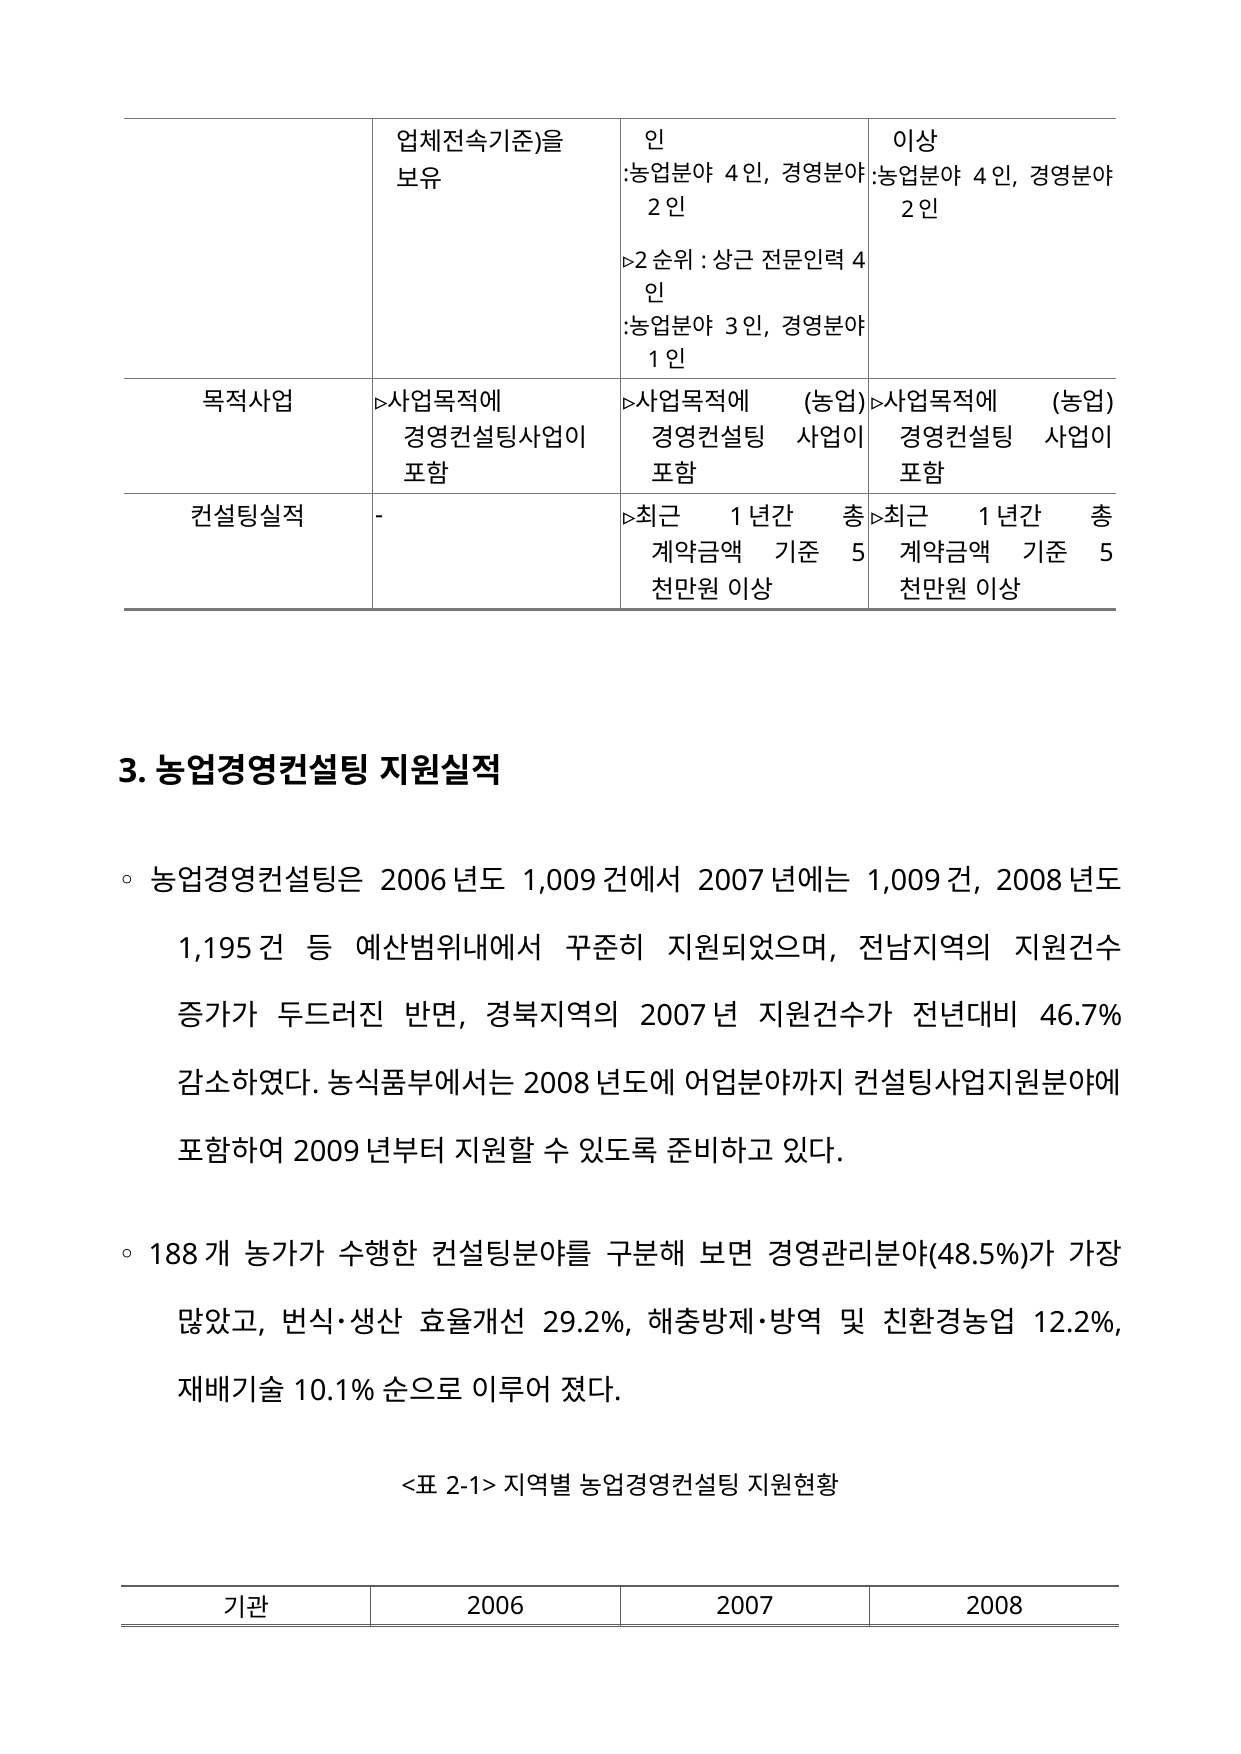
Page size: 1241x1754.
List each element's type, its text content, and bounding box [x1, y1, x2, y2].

table_cell ▹최근 1년간 총 계약금액 기준 5천만원 이상 [869, 494, 1116, 608]
table_header 2007 [621, 1587, 869, 1624]
table_cell ▹최근 1년간 총 계약금액 기준 5천만원 이상 [621, 494, 868, 608]
text 3. 농업경영컨설팅 지원실적 [118, 743, 1122, 792]
text ◦ 188개 농가가 수행한 컨설팅분야를 구분해 보면 경영관리분야(48.5%)가 가장 많았고, 번식･생산 효율개선 29.2%, 해충방제･방역 및 친환경농업 12.2%, 재배기술 10.1% 순으로 이루어 졌다. [118, 1231, 1122, 1409]
table_cell 인 :농업분야 4인, 경영분야 2인 ▹2순위 : 상근 전문인력 4인 :농업분야 3인, 경영분야 1인 [621, 119, 868, 378]
table_cell ▹사업목적에 (농업)경영컨설팅 사업이 포함 [869, 379, 1116, 493]
table_header 기관 [121, 1587, 370, 1624]
text <표 2-1> 지역별 농업경영컨설팅 지원현황 [118, 1465, 1122, 1502]
table_cell ▹사업목적에 (농업)경영컨설팅 사업이 포함 [621, 379, 868, 493]
table_cell 목적사업 [124, 379, 372, 493]
table_header 2006 [371, 1587, 620, 1624]
table_cell 업체전속기준)을 보유 [373, 119, 620, 378]
table_cell 이상 :농업분야 4인, 경영분야 2인 [869, 119, 1116, 378]
table_cell 컨설팅실적 [124, 494, 372, 608]
table_cell - [373, 494, 620, 608]
table_header 2008 [870, 1587, 1119, 1624]
table_cell [124, 119, 372, 378]
table_cell ▹사업목적에 경영컨설팅사업이 포함 [373, 379, 620, 493]
text ◦ 농업경영컨설팅은 2006년도 1,009건에서 2007년에는 1,009건, 2008년도 1,195건 등 예산범위내에서 꾸준히 지원되었으며, 전남지역의 지원건수 증가가 두드러진 반면, 경북지역의 2007년 지원건수가 전년대비 46.7% 감소하였다. 농식품부에서는 2008년도에 어업분야까지 컨설팅사업지원분야에 포함하여 2009년부터 지원할 수 있도록 준비하고 있다. [118, 857, 1122, 1170]
